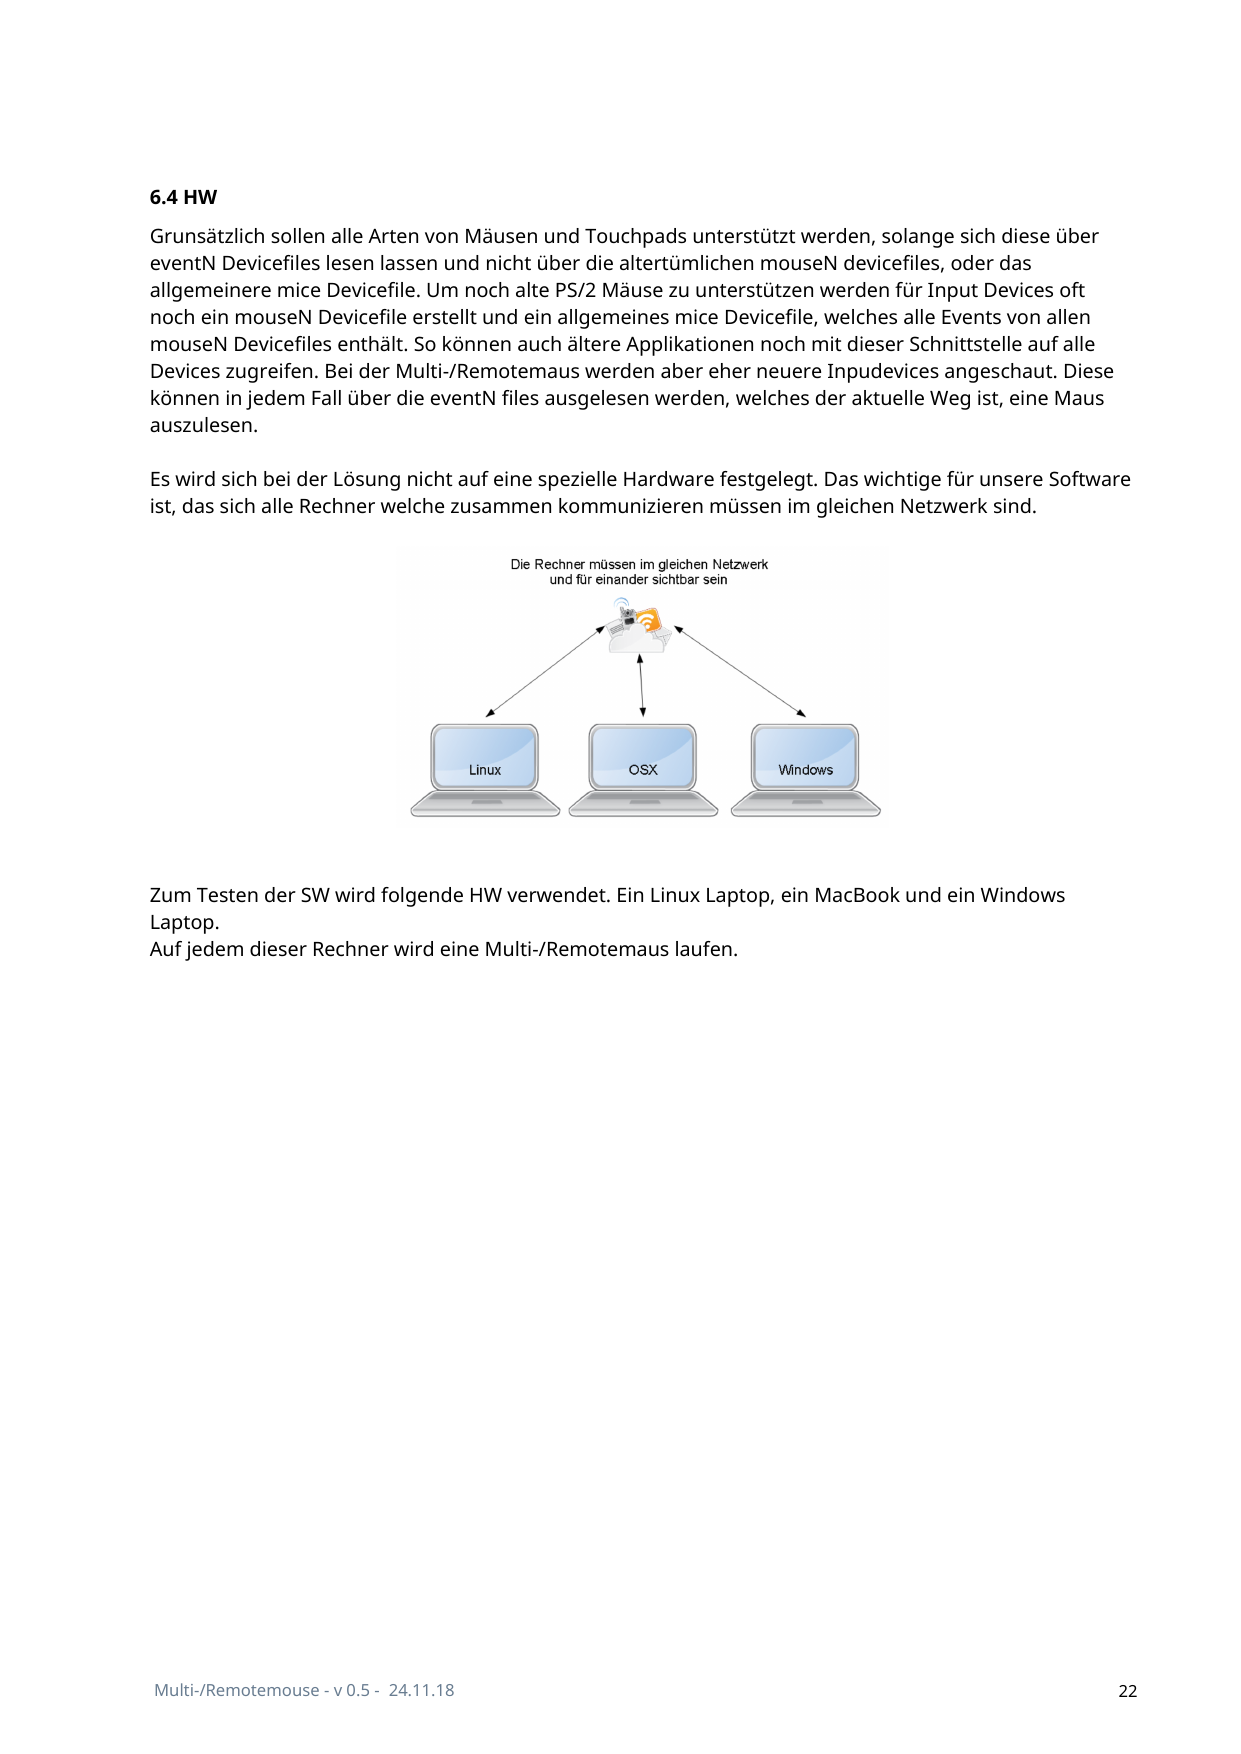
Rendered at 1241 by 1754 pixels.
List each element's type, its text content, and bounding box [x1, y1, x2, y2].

text Zum Testen der SW wird folgende HW verwendet. Ein Linux Laptop, ein MacBook und ein Windows Laptop. [149, 881, 1136, 935]
text Auf jedem dieser Rechner wird eine Multi-/Remotemaus laufen. [149, 935, 1136, 962]
picture [396, 546, 889, 828]
text Grunsätzlich sollen alle Arten von Mäusen und Touchpads unterstützt werden, solange sich diese über eventN Devicefiles lesen lassen und nicht über die altertümlichen mouseN devicefiles, oder das allgemeinere mice Devicefile. Um noch alte PS/2 Mäuse zu unterstützen werden für Input Devices oft noch ein mouseN Devicefile erstellt und ein allgemeines mice Devicefile, welches alle Events von allen mouseN Devicefiles enthält. So können auch ältere Applikationen noch mit dieser Schnittstelle auf alle Devices zugreifen. Bei der Multi-/Remotemaus werden aber eher neuere Inpudevices angeschaut. Diese können in jedem Fall über die eventN files ausgelesen werden, welches der aktuelle Weg ist, eine Maus auszulesen. [149, 223, 1136, 438]
subtitle HW [149, 183, 1136, 210]
text Es wird sich bei der Lösung nicht auf eine spezielle Hardware festgelegt. Das wichtige für unsere Software ist, das sich alle Rechner welche zusammen kommunizieren müssen im gleichen Netzwerk sind. [149, 465, 1136, 519]
